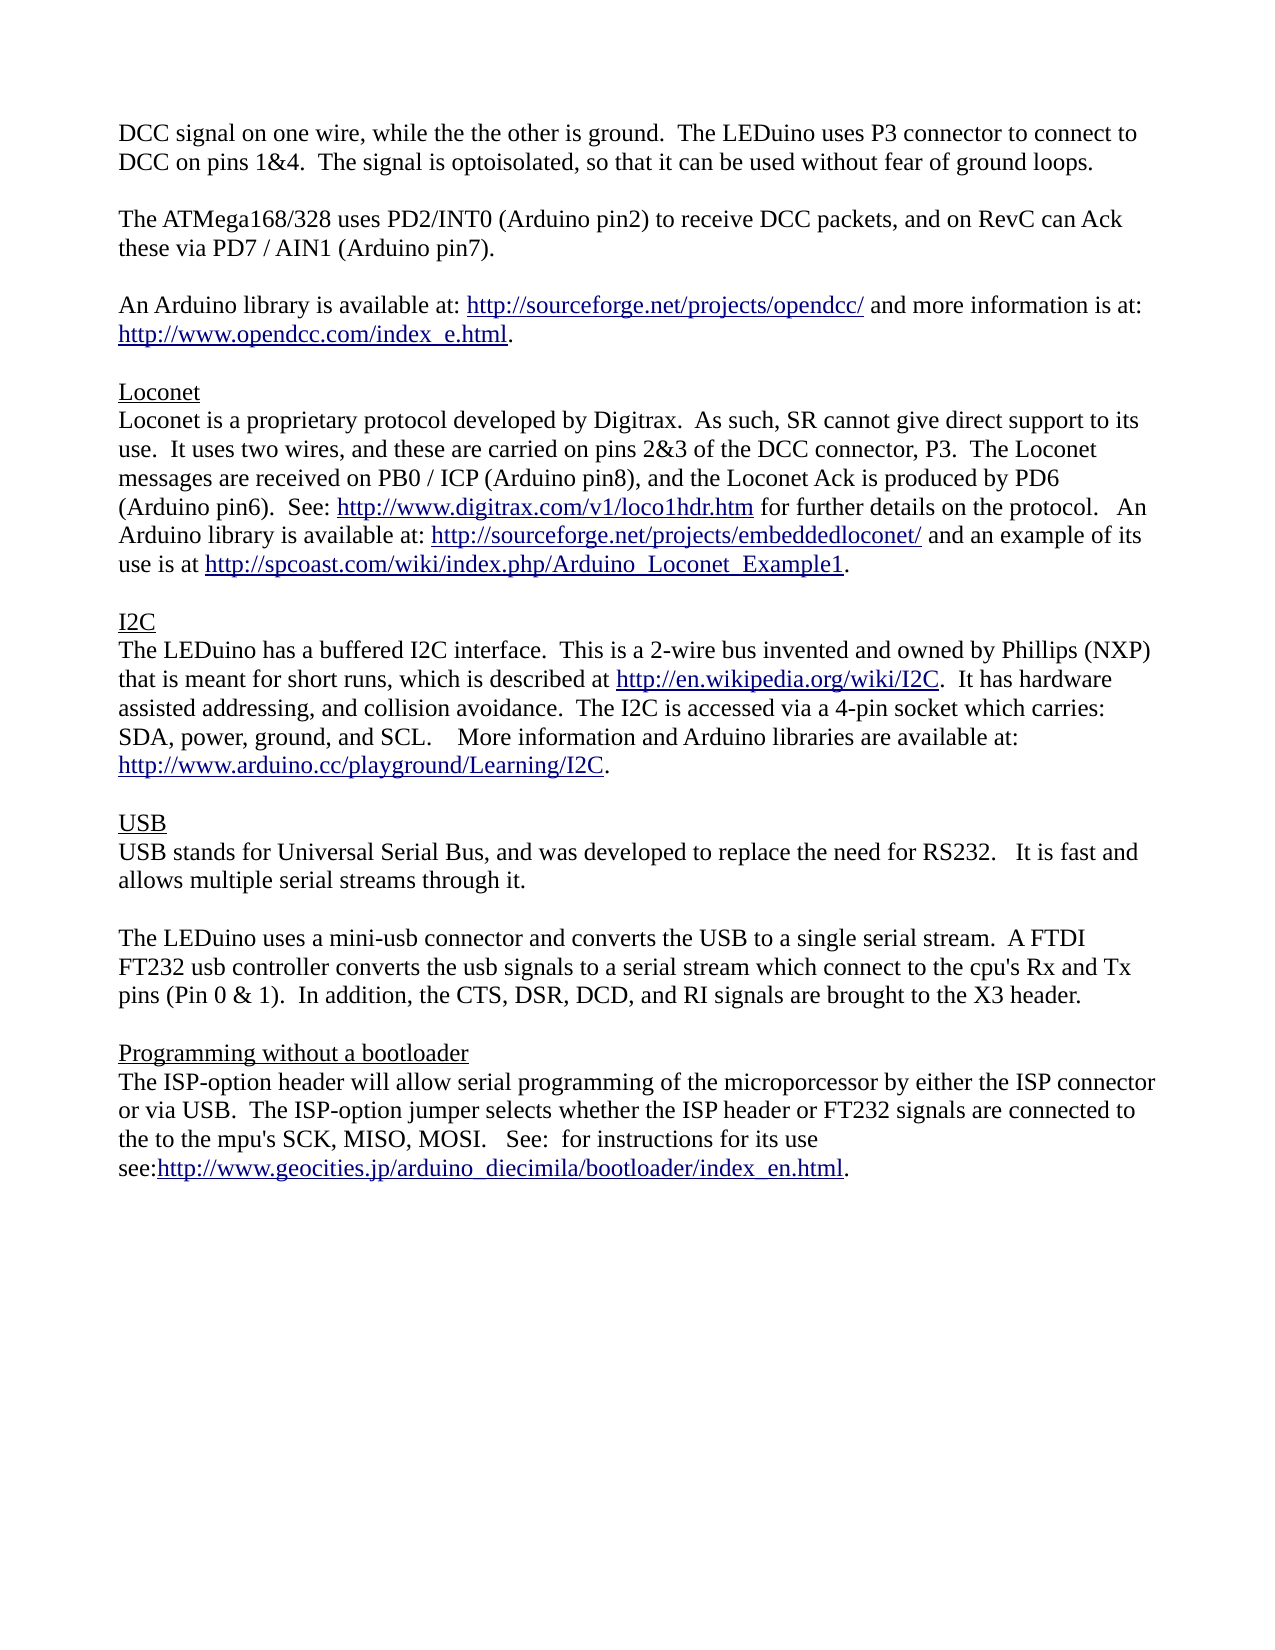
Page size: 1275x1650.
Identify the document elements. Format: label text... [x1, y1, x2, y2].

text An Arduino library is available at: http://sourceforge.net/projects/opendcc/ and more information is at: http://www.opendcc.com/index_e.html. [118, 291, 1157, 348]
text I2C [118, 607, 1157, 636]
text DCC signal on one wire, while the the other is ground. The LEDuino uses P3 connector to connect to DCC on pins 1&4. The signal is optoisolated, so that it can be used without fear of ground loops. [118, 118, 1157, 176]
text The ISP-option header will allow serial programming of the microporcessor by either the ISP connector or via USB. The ISP-option jumper selects whether the ISP header or FT232 signals are connected to the to the mpu's SCK, MISO, MOSI. See: for instructions for its use see:http://www.geocities.jp/arduino_diecimila/bootloader/index_en.html. [118, 1067, 1157, 1182]
text The LEDuino uses a mini-usb connector and converts the USB to a single serial stream. A FTDI FT232 usb controller converts the usb signals to a serial stream which connect to the cpu's Rx and Tx pins (Pin 0 & 1). In addition, the CTS, DSR, DCD, and RI signals are brought to the X3 header. Programming without a bootloader [118, 923, 1157, 1067]
text Loconet [118, 377, 1157, 406]
text Loconet is a proprietary protocol developed by Digitrax. As such, SR cannot give direct support to its use. It uses two wires, and these are carried on pins 2&3 of the DCC connector, P3. The Loconet messages are received on PB0 / ICP (Arduino pin8), and the Loconet Ack is produced by PD6 (Arduino pin6). See: http://www.digitrax.com/v1/loco1hdr.htm for further details on the protocol. An Arduino library is available at: http://sourceforge.net/projects/embeddedloconet/ and an example of its use is at http://spcoast.com/wiki/index.php/Arduino_Loconet_Example1. [118, 406, 1157, 578]
text The ATMega168/328 uses PD2/INT0 (Arduino pin2) to receive DCC packets, and on RevC can Ack these via PD7 / AIN1 (Arduino pin7). [118, 204, 1157, 262]
text The LEDuino has a buffered I2C interface. This is a 2-wire bus invented and owned by Phillips (NXP) that is meant for short runs, which is described at http://en.wikipedia.org/wiki/I2C. It has hardware assisted addressing, and collision avoidance. The I2C is accessed via a 4-pin socket which carries: SDA, power, ground, and SCL. More information and Arduino libraries are available at: http://www.arduino.cc/playground/Learning/I2C. [118, 636, 1157, 779]
text USB stands for Universal Serial Bus, and was developed to replace the need for RS232. It is fast and allows multiple serial streams through it. [118, 837, 1157, 894]
text USB [118, 808, 1157, 837]
